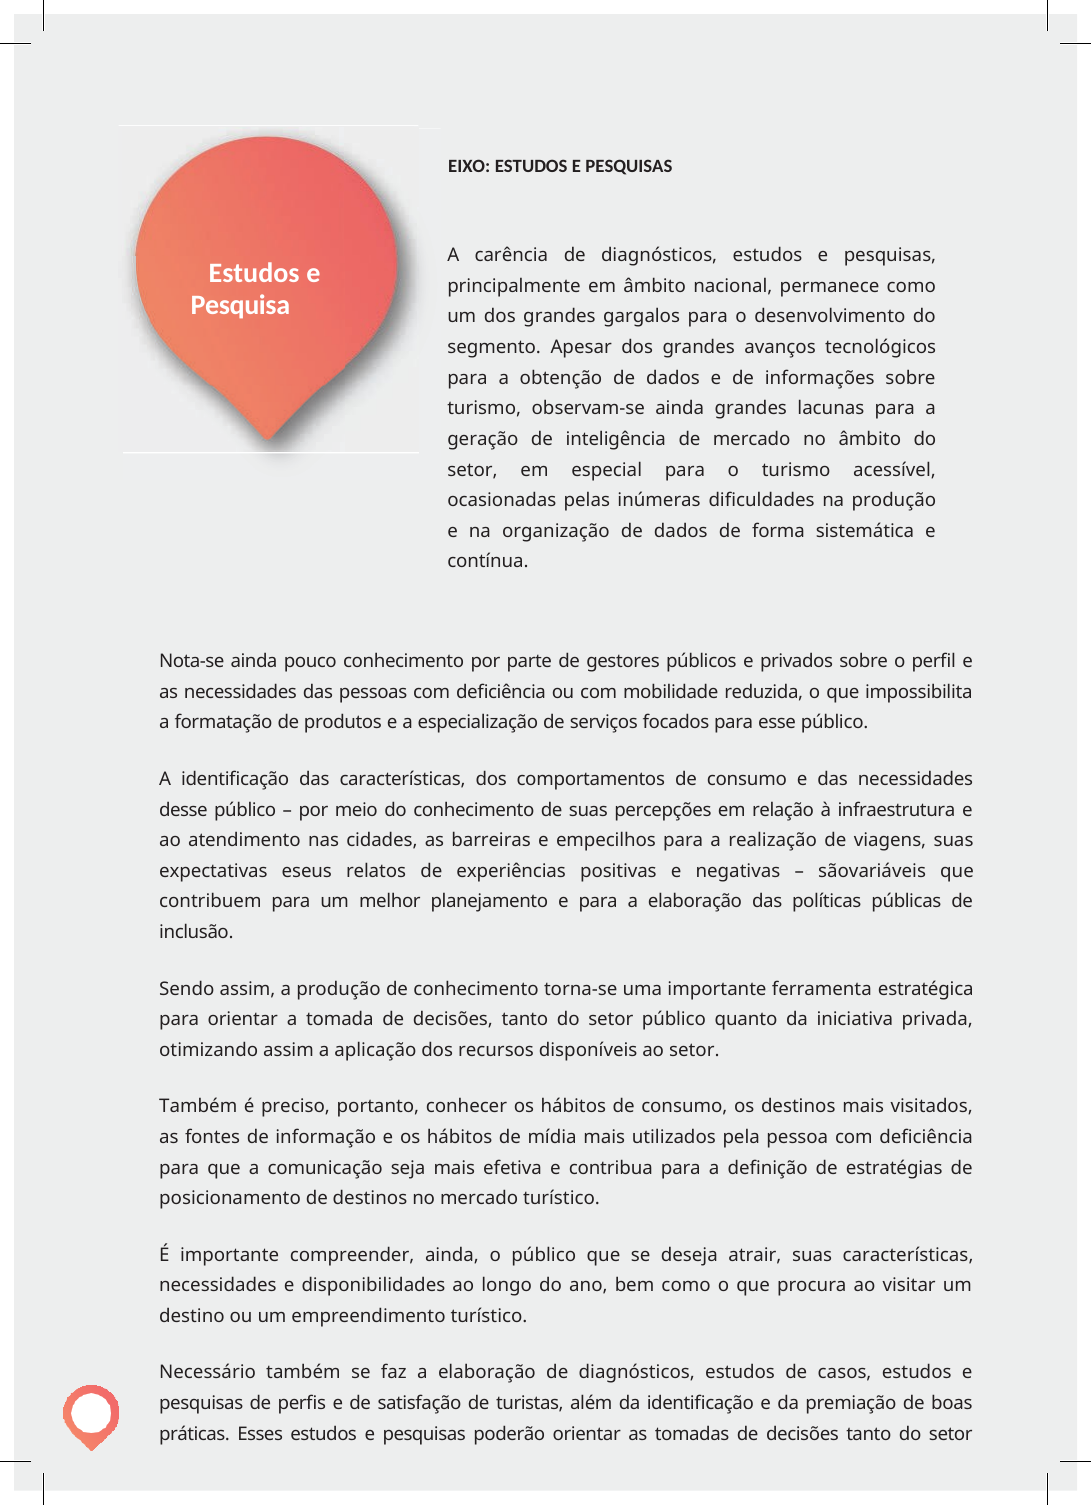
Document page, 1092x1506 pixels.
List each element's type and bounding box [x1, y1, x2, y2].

picture [63, 1385, 119, 1451]
picture [118, 125, 441, 480]
